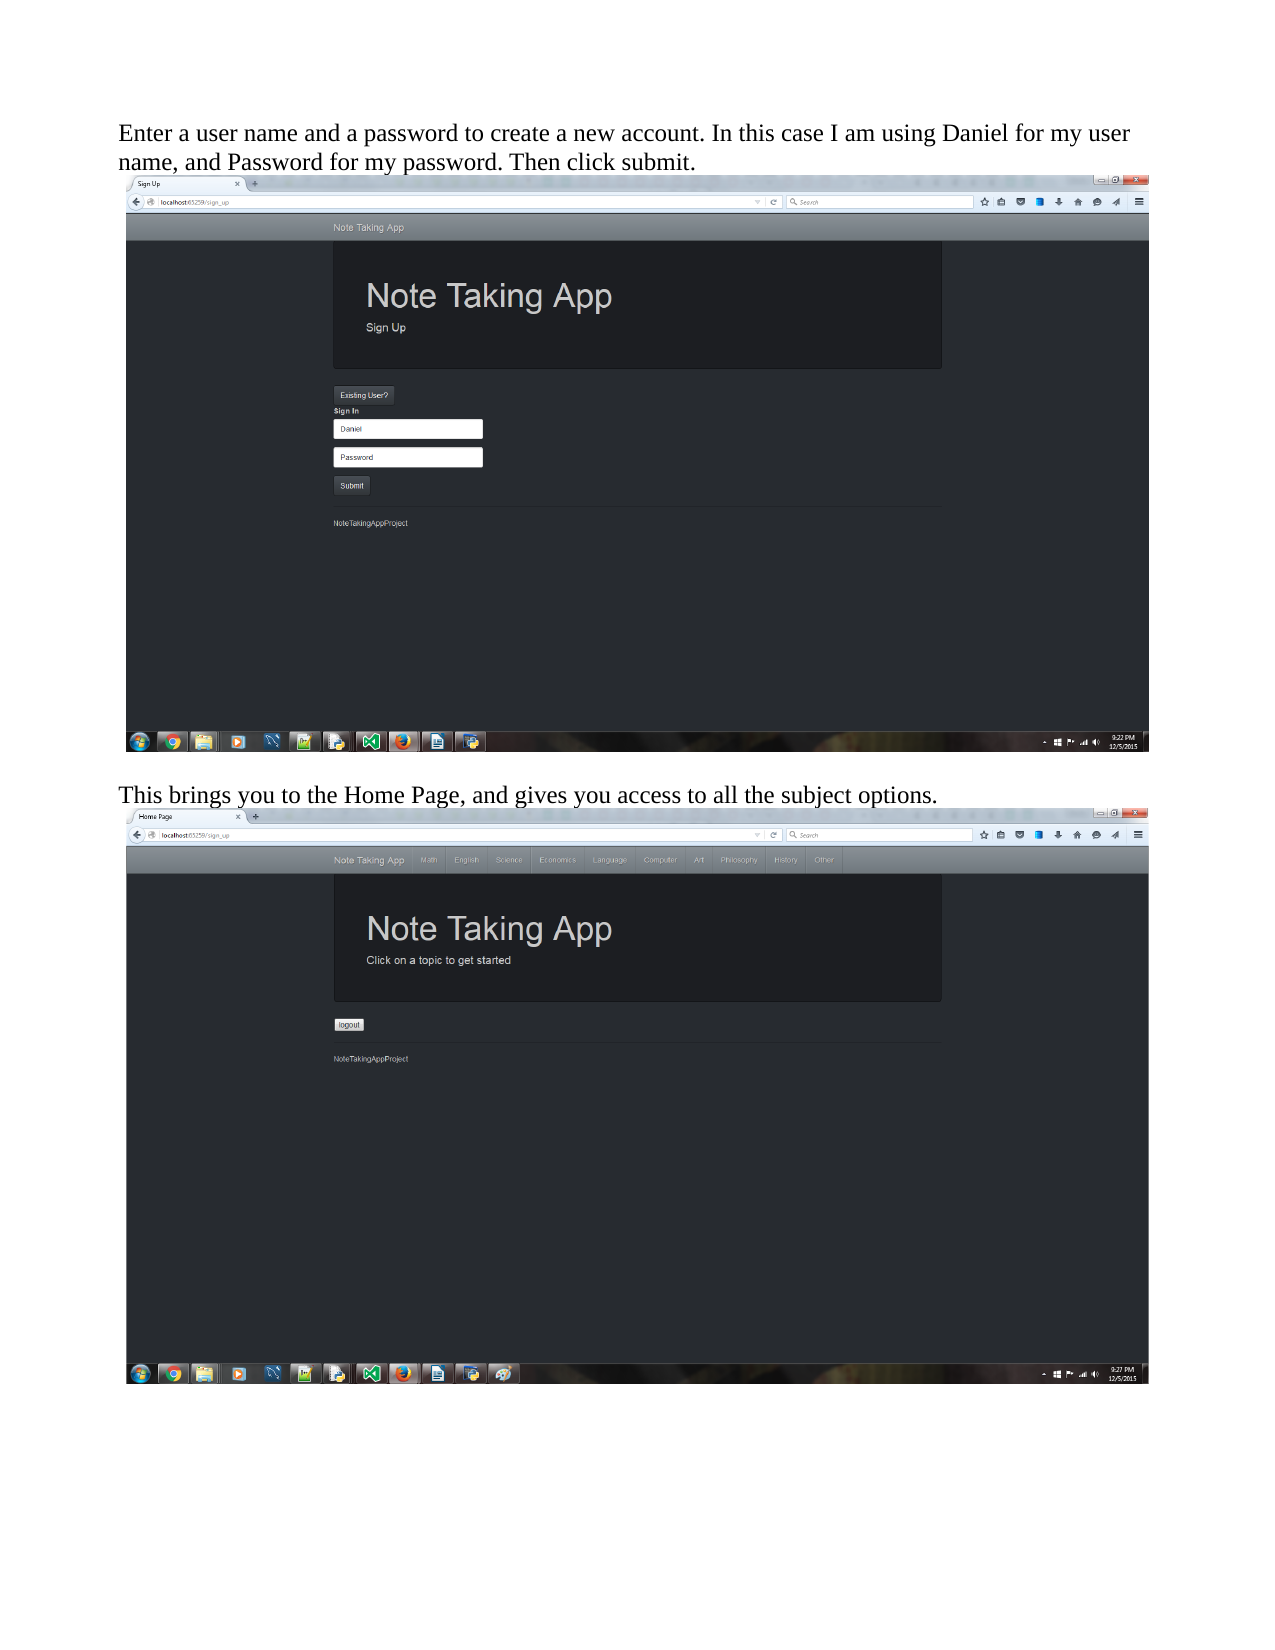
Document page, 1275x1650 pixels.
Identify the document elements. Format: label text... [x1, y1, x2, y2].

picture [126, 808, 1149, 1384]
text Enter a user name and a password to create a new account. In this case I am using Daniel for my user name, and Password for my password. Then click submit. [118, 118, 1157, 176]
text This brings you to the Home Page, and gives you access to all the subject options. [118, 780, 1157, 809]
picture [126, 175, 1149, 752]
